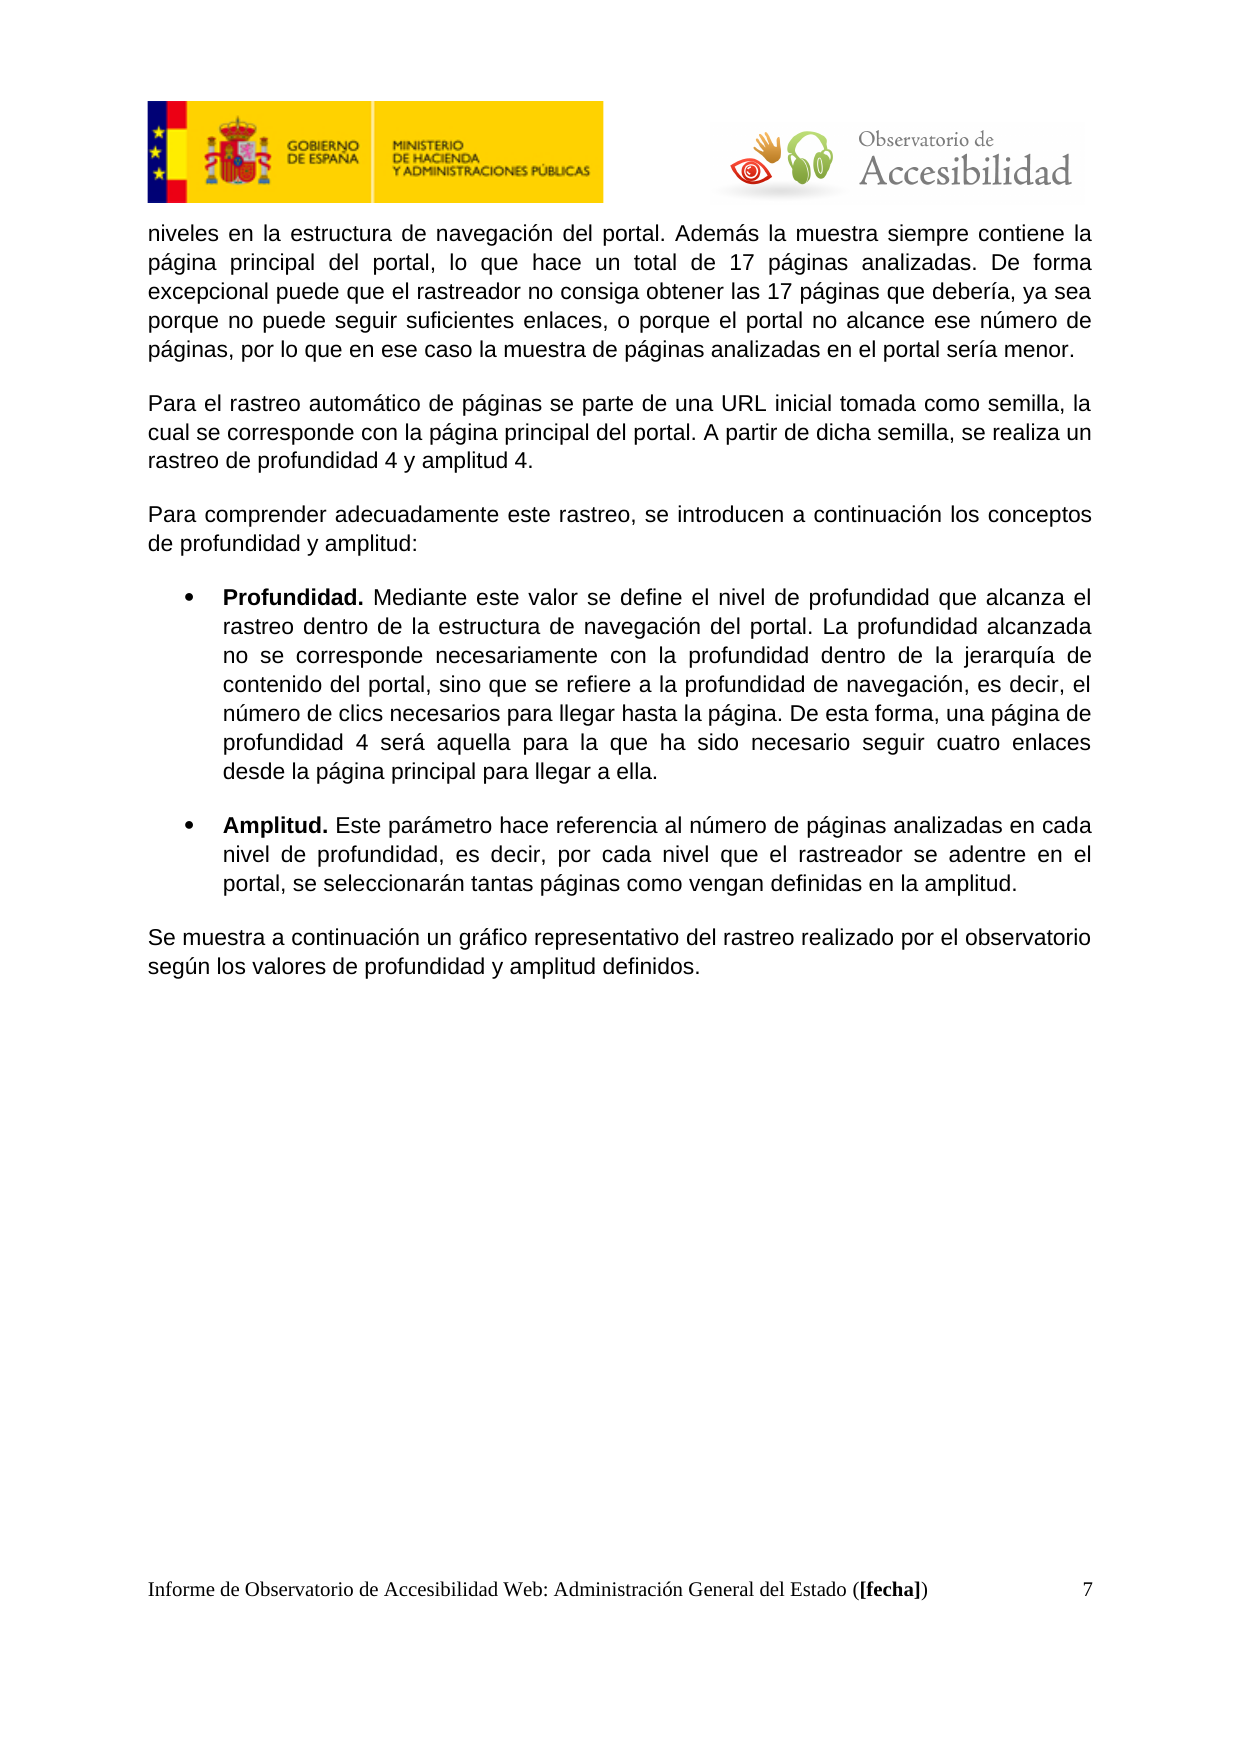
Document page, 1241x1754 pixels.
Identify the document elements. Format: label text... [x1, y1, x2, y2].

picture [710, 122, 1086, 205]
list Profundidad. Mediante este valor se define el nivel de profundidad que alcanza el rastreo dentro de la estructura de navegación del portal. La profundidad alcanzada no se corresponde necesariamente con la profundidad dentro de la jerarquía de contenido del portal, sino que se refiere a la profundidad de navegación, es decir, el número de clics necesarios para llegar hasta la página. De esta forma, una página de profundidad 4 será aquella para la que ha sido necesario seguir cuatro enlaces desde la página principal para llegar a ella. [185, 584, 1092, 784]
list Amplitud. Este parámetro hace referencia al número de páginas analizadas en cada nivel de profundidad, es decir, por cada nivel que el rastreador se adentre en el portal, se seleccionarán tantas páginas como vengan definidas en la amplitud. [185, 812, 1092, 896]
text Se muestra a continuación un gráfico representativo del rastreo realizado por el observatorio según los valores de profundidad y amplitud definidos. [148, 924, 1092, 979]
text Para comprender adecuadamente este rastreo, se introducen a continuación los conceptos de profundidad y amplitud: [148, 501, 1092, 557]
text niveles en la estructura de navegación del portal. Además la muestra siempre contiene la página principal del portal, lo que hace un total de 17 páginas analizadas. De forma excepcional puede que el rastreador no consiga obtener las 17 páginas que debería, ya sea porque no puede seguir suficientes enlaces, o porque el portal no alcance ese número de páginas, por lo que en ese caso la muestra de páginas analizadas en el portal sería menor. [148, 220, 1092, 362]
picture [147, 101, 604, 203]
text Para el rastreo automático de páginas se parte de una URL inicial tomada como semilla, la cual se corresponde con la página principal del portal. A partir de dicha semilla, se realiza un rastreo de profundidad 4 y amplitud 4. [148, 389, 1092, 474]
